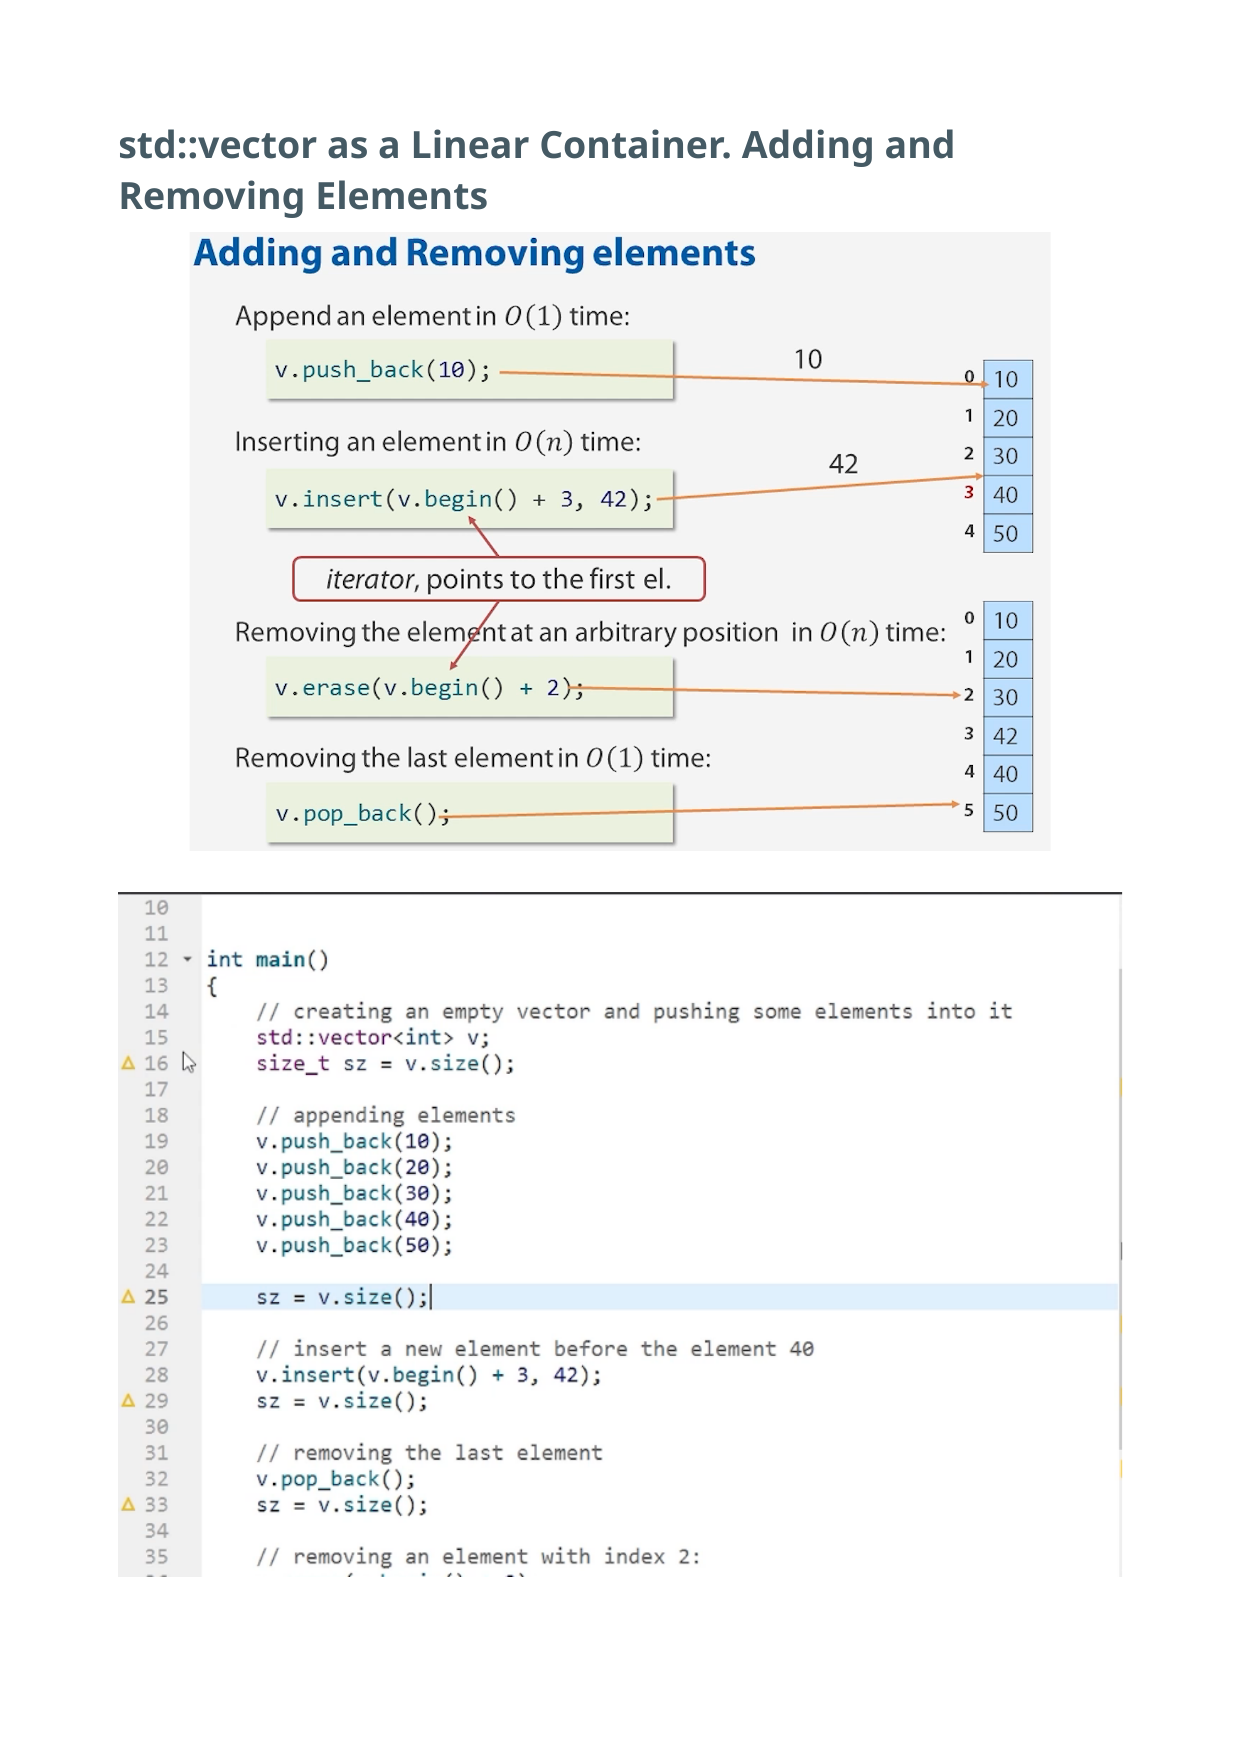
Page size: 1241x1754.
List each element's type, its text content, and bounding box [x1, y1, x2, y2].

picture [189, 232, 1051, 851]
picture [118, 892, 1123, 1577]
subtitle std::vector as a Linear Container. Adding and Removing Elements [118, 118, 1122, 220]
